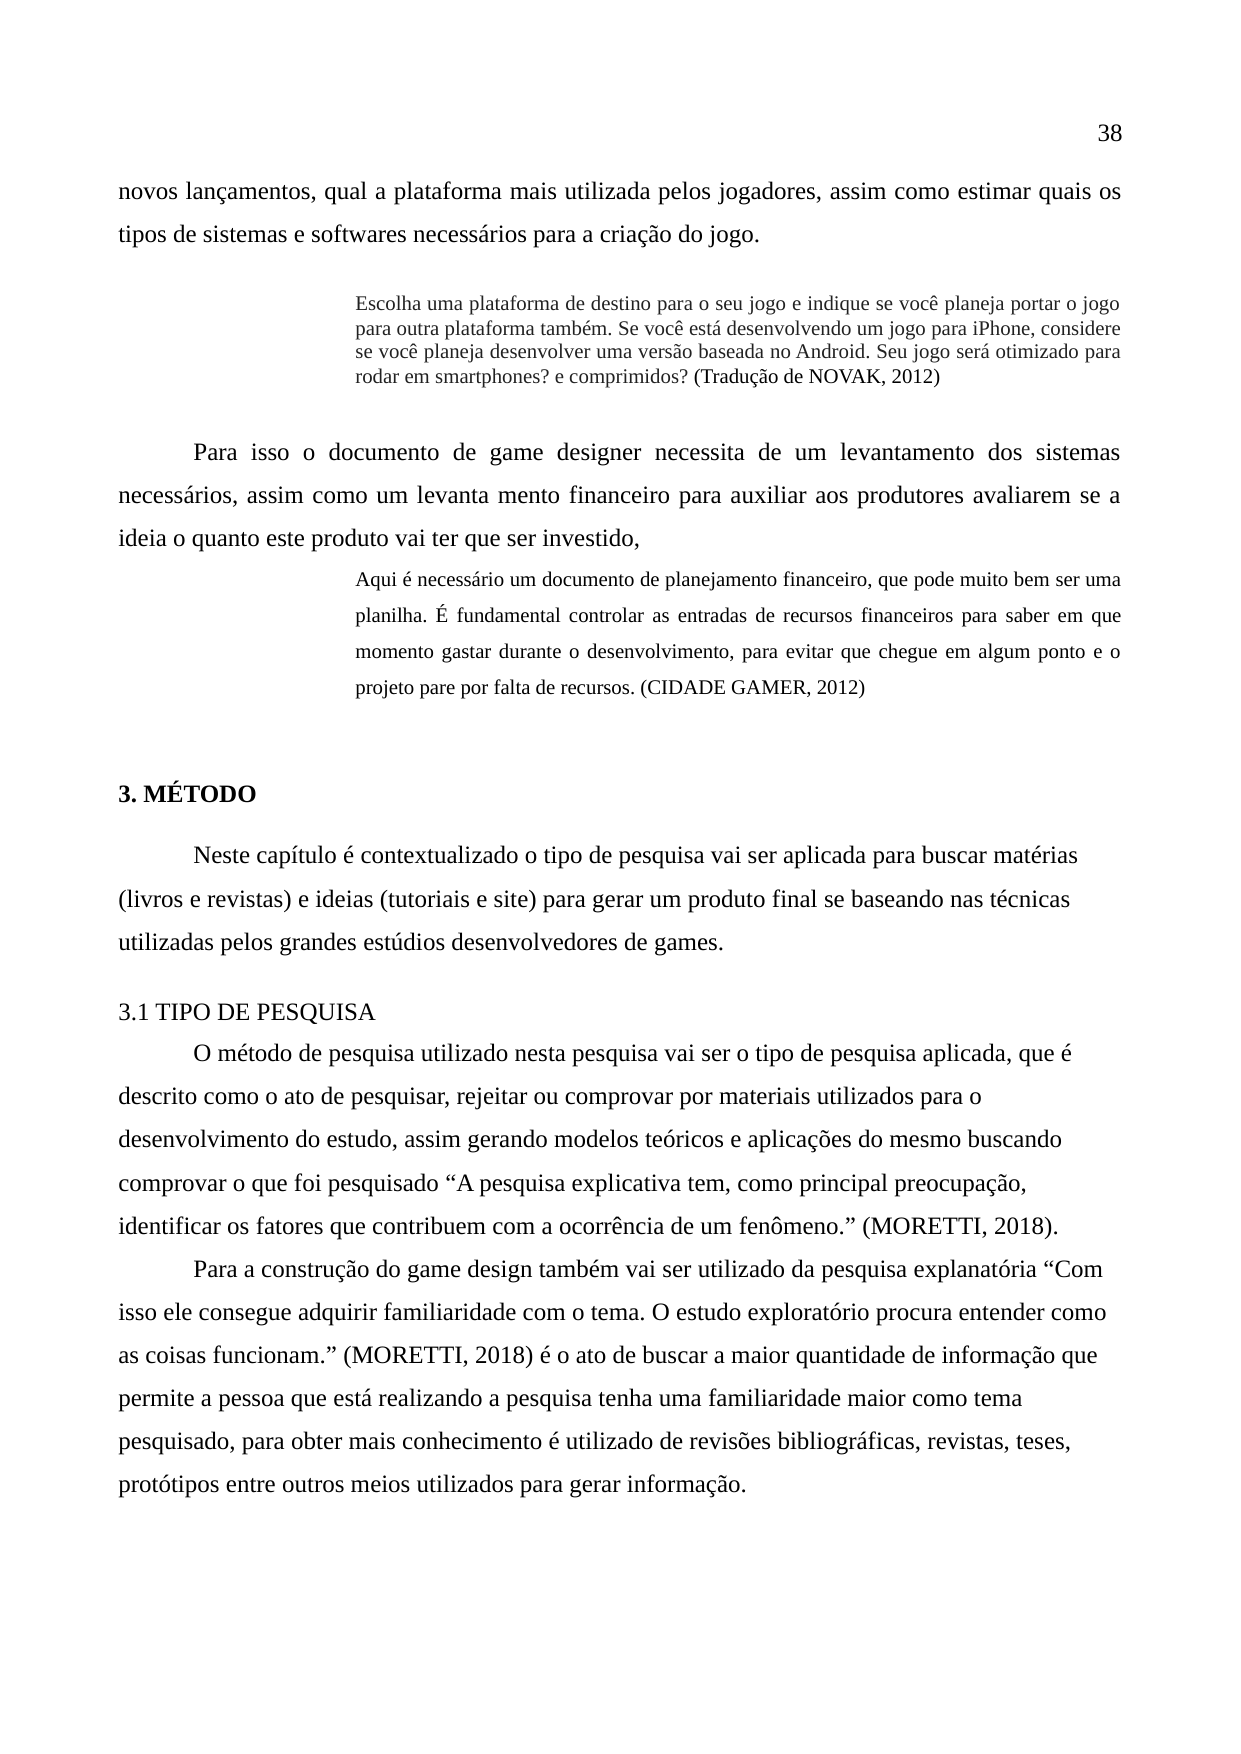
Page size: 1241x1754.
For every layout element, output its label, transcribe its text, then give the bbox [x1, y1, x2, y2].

text Aqui é necessário um documento de planejamento financeiro, que pode muito bem ser uma planilha. É fundamental controlar as entradas de recursos financeiros para saber em que momento gastar durante o desenvolvimento, para evitar que chegue em algum ponto e o projeto pare por falta de recursos. (CIDADE GAMER, 2012) [355, 566, 1122, 699]
subtitle 3. Método [118, 779, 1122, 807]
subtitle Neste capítulo é contextualizado o tipo de pesquisa vai ser aplicada para buscar matérias (livros e revistas) e ideias (tutoriais e site) para gerar um produto final se baseando nas técnicas utilizadas pelos grandes estúdios desenvolvedores de games. [118, 841, 1122, 956]
text Escolha uma plataforma de destino para o seu jogo e indique se você planeja portar o jogo para outra plataforma também. Se você está desenvolvendo um jogo para iPhone, considere se você planeja desenvolver uma versão baseada no Android. Seu jogo será otimizado para rodar em smartphones? e comprimidos? (Tradução de NOVAK, 2012) [355, 263, 1122, 388]
text O método de pesquisa utilizado nesta pesquisa vai ser o tipo de pesquisa aplicada, que é descrito como o ato de pesquisar, rejeitar ou comprovar por materiais utilizados para o desenvolvimento do estudo, assim gerando modelos teóricos e aplicações do mesmo buscando comprovar o que foi pesquisado “A pesquisa explicativa tem, como principal preocupação, identificar os fatores que contribuem com a ocorrência de um fenômeno.” (MORETTI, 2018). Para a construção do game design também vai ser utilizado da pesquisa explanatória “Com isso ele consegue adquirir familiaridade com o tema. O estudo exploratório procura entender como as coisas funcionam.” (MORETTI, 2018) é o ato de buscar a maior quantidade de informação que permite a pessoa que está realizando a pesquisa tenha uma familiaridade maior como tema pesquisado, para obter mais conhecimento é utilizado de revisões bibliográficas, revistas, teses, protótipos entre outros meios utilizados para gerar informação. [118, 1038, 1122, 1498]
subtitle 3.1 tipo de pesquisa [118, 997, 1122, 1026]
text novos lançamentos, qual a plataforma mais utilizada pelos jogadores, assim como estimar quais os tipos de sistemas e softwares necessários para a criação do jogo. [118, 176, 1122, 248]
text Para isso o documento de game designer necessita de um levantamento dos sistemas necessários, assim como um levanta mento financeiro para auxiliar aos produtores avaliarem se a ideia o quanto este produto vai ter que ser investido, [118, 437, 1122, 552]
